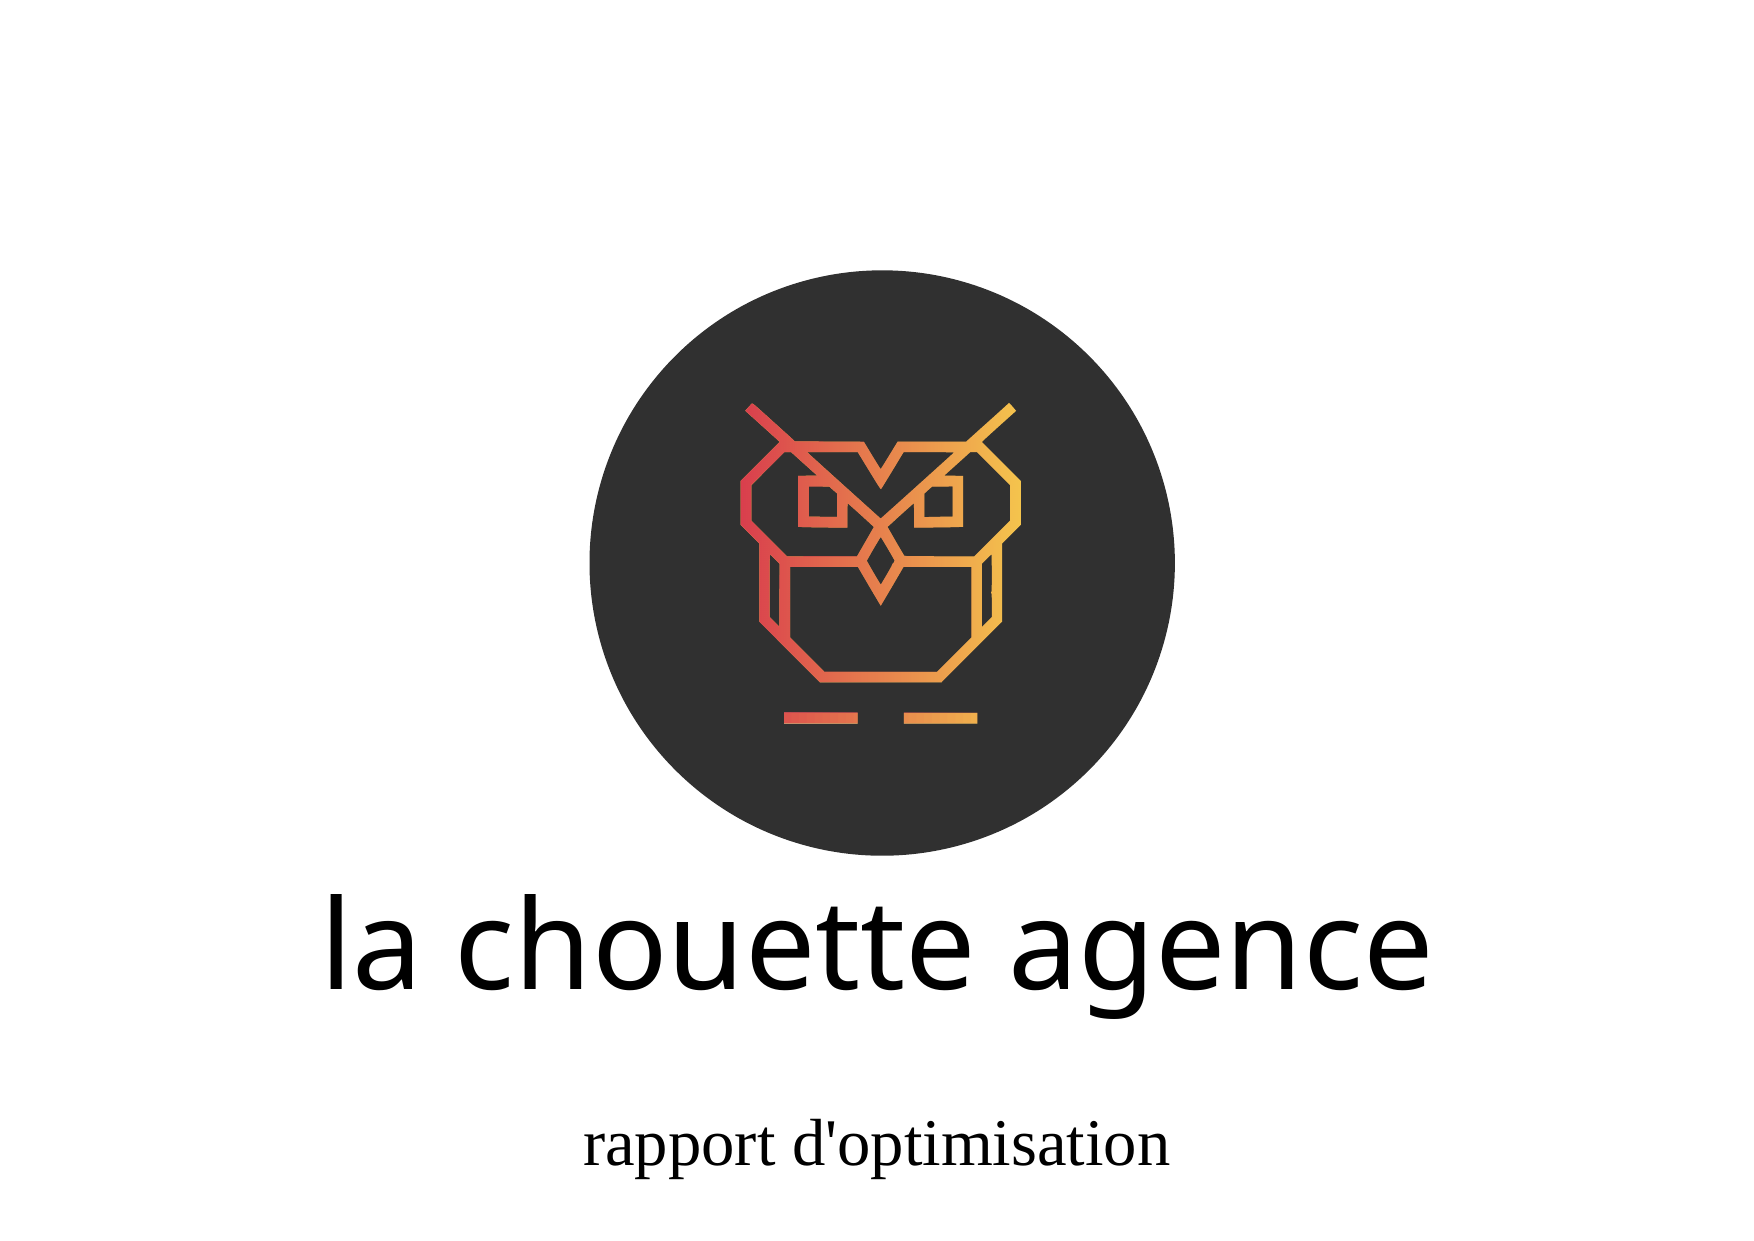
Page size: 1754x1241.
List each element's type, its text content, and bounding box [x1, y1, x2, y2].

text la chouette agence [18, 123, 1736, 1026]
text rapport d'optimisation [18, 1103, 1736, 1179]
